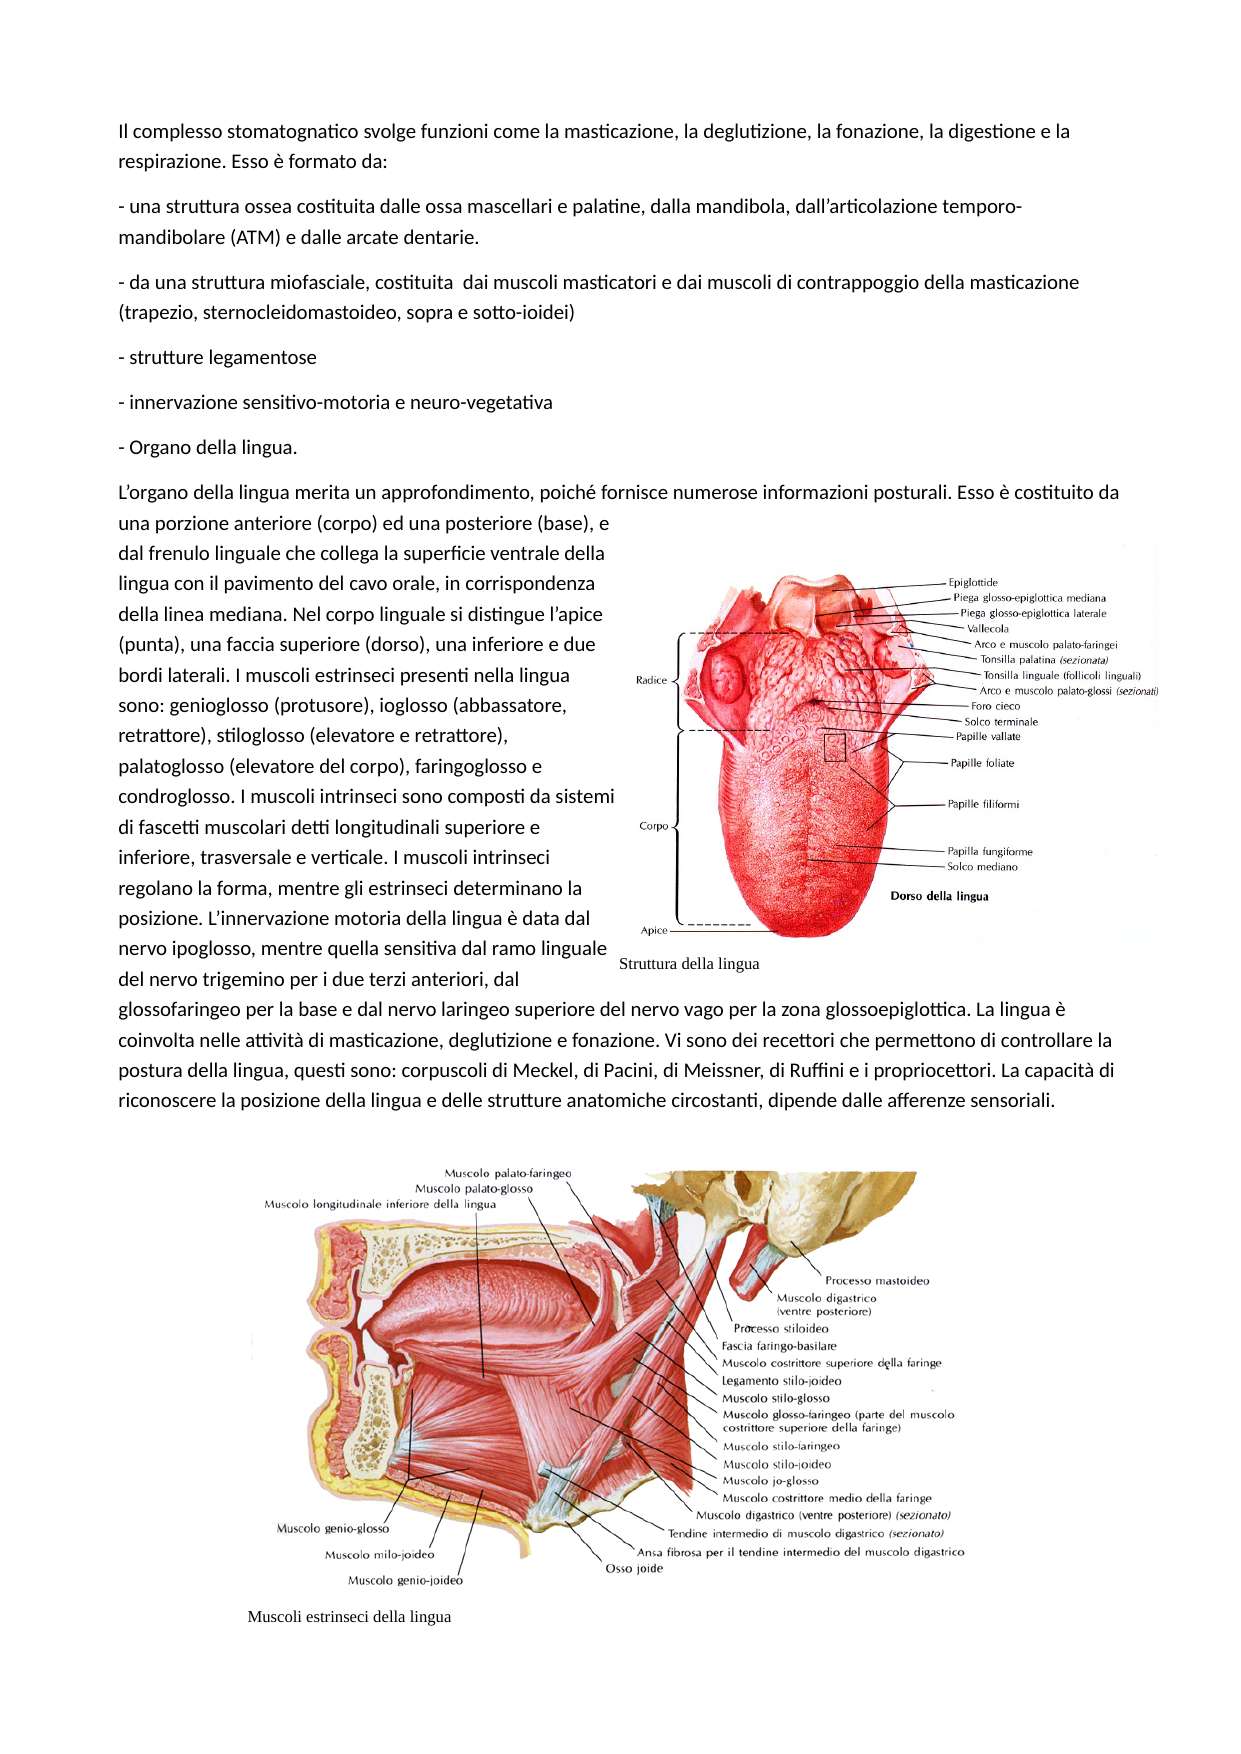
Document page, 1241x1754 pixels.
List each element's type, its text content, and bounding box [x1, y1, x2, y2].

text L’organo della lingua merita un approfondimento, poiché fornisce numerose informazioni posturali. Esso è costituito da una porzione anteriore (corpo) ed una posteriore (base), e dal frenulo linguale che collega la superficie ventrale della lingua con il pavimento del cavo orale, in corrispondenza della linea mediana. Nel corpo linguale si distingue l’apice (punta), una faccia superiore (dorso), una inferiore e due bordi laterali. I muscoli estrinseci presenti nella lingua sono: genioglosso (protusore), ioglosso (abbassatore, retrattore), stiloglosso (elevatore e retrattore), palatoglosso (elevatore del corpo), faringoglosso e condroglosso. I muscoli intrinseci sono composti da sistemi di fascetti muscolari detti longitudinali superiore e inferiore, trasversale e verticale. I muscoli intrinseci regolano la forma, mentre gli estrinseci determinano la posizione. L’innervazione motoria della lingua è data dal nervo ipoglosso, mentre quella sensitiva dal ramo linguale del nervo trigemino per i due terzi anteriori, dal glossofaringeo per la base e dal nervo laringeo superiore del nervo vago per la zona glossoepiglottica. La lingua è coinvolta nelle attività di masticazione, deglutizione e fonazione. Vi sono dei recettori che permettono di controllare la postura della lingua, questi sono: corpuscoli di Meckel, di Pacini, di Meissner, di Ruffini e i propriocettori. La capacità di riconoscere la posizione della lingua e delle strutture anatomiche circostanti, dipende dalle afferenze sensoriali. [118, 479, 1159, 1113]
text - innervazione sensitivo-motoria e neuro-vegetativa [118, 389, 1122, 415]
text - da una struttura miofasciale, costituita dai muscoli masticatori e dai muscoli di contrappoggio della masticazione (trapezio, sternocleidomastoideo, sopra e sotto-ioidei) [118, 269, 1122, 325]
text Struttura della lingua [619, 954, 1159, 973]
picture [618, 542, 1159, 954]
text - una struttura ossea costituita dalle ossa mascellari e palatine, dalla mandibola, dall’articolazione temporo-mandibolare (ATM) e dalle arcate dentarie. [118, 193, 1122, 249]
picture [247, 1153, 977, 1607]
text Il complesso stomatognatico svolge funzioni come la masticazione, la deglutizione, la fonazione, la digestione e la respirazione. Esso è formato da: [118, 118, 1122, 174]
text Muscoli estrinseci della lingua [247, 1607, 977, 1626]
text - strutture legamentose [118, 344, 1122, 370]
text - Organo della lingua. [118, 434, 1122, 460]
